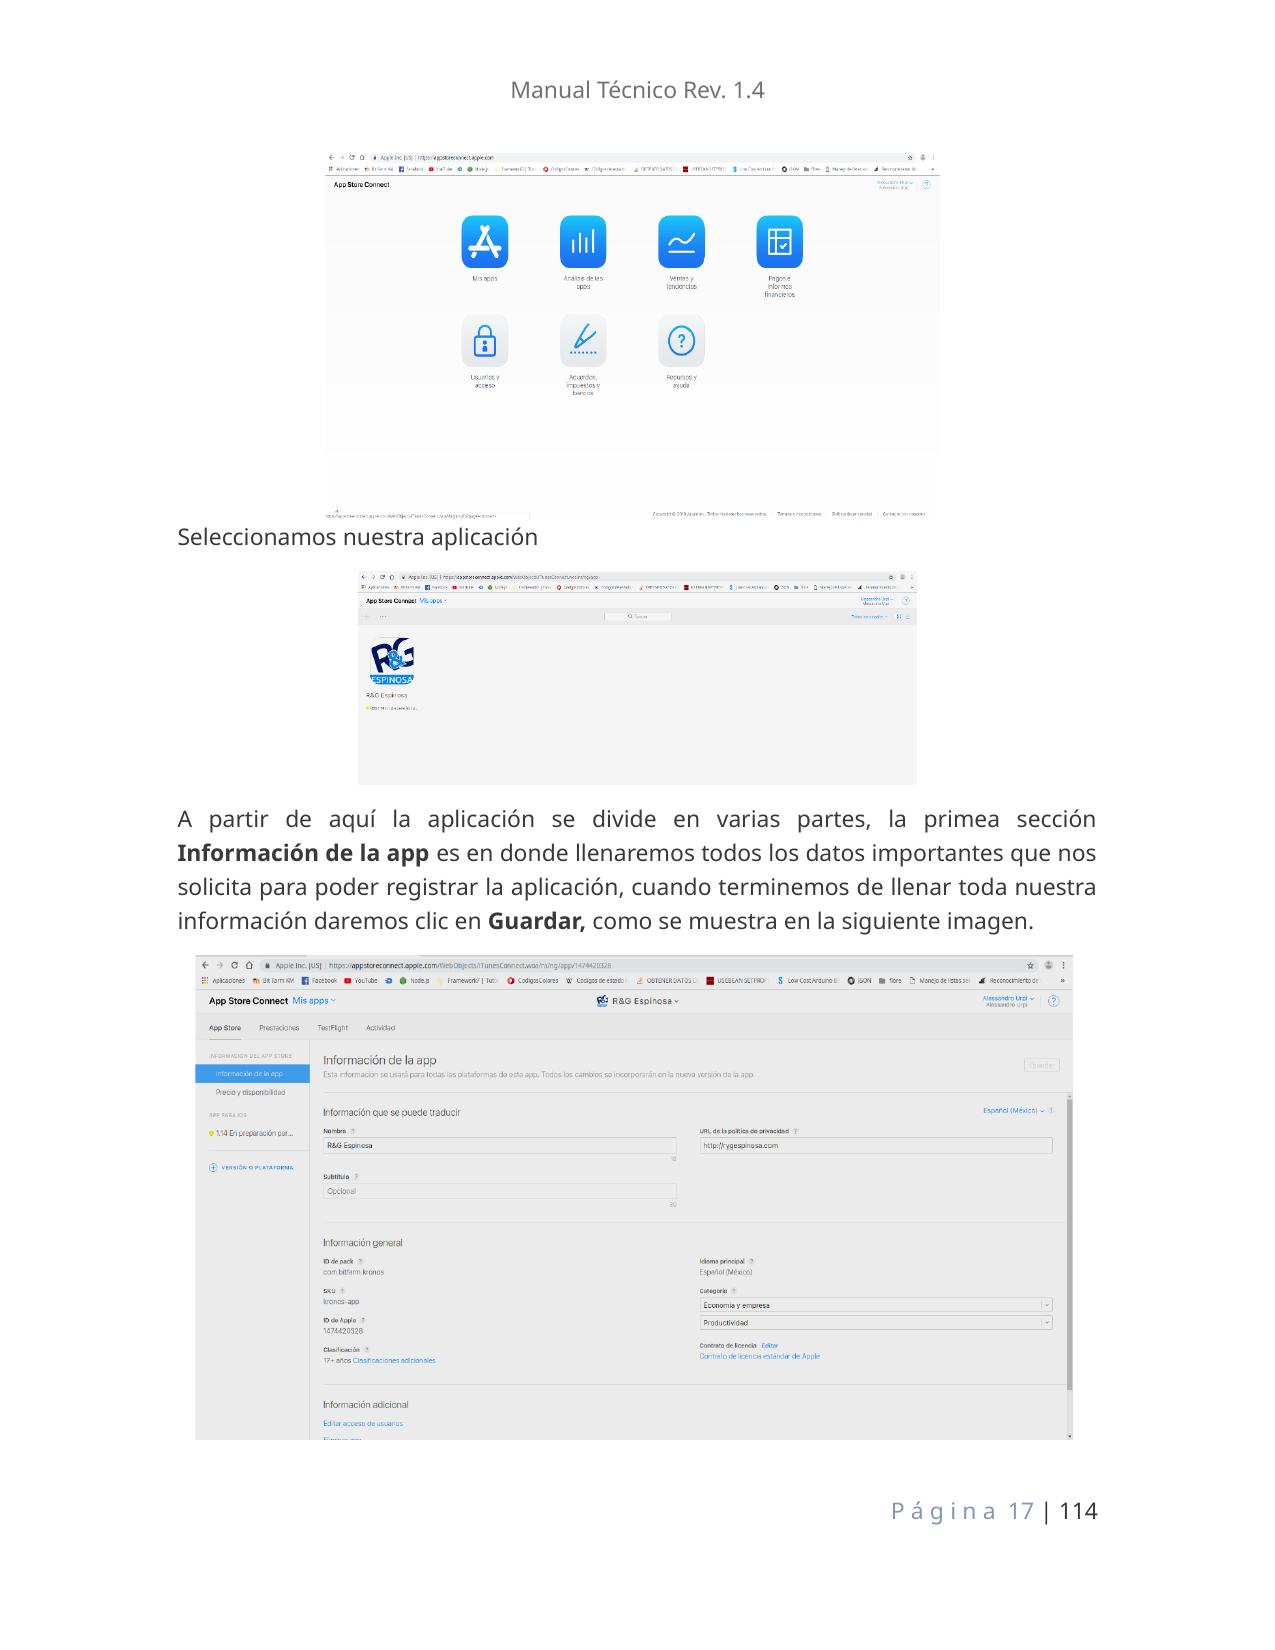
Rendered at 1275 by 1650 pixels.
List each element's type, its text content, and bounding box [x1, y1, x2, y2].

picture [325, 152, 942, 520]
picture [195, 955, 1072, 1440]
text Seleccionamos nuestra aplicación [177, 521, 1098, 553]
text A partir de aquí la aplicación se divide en varias partes, la primea sección Información de la app es en donde llenaremos todos los datos importantes que nos solicita para poder registrar la aplicación, cuando terminemos de llenar toda nuestra información daremos clic en Guardar, como se muestra en la siguiente imagen. [177, 803, 1098, 936]
picture [357, 571, 918, 785]
